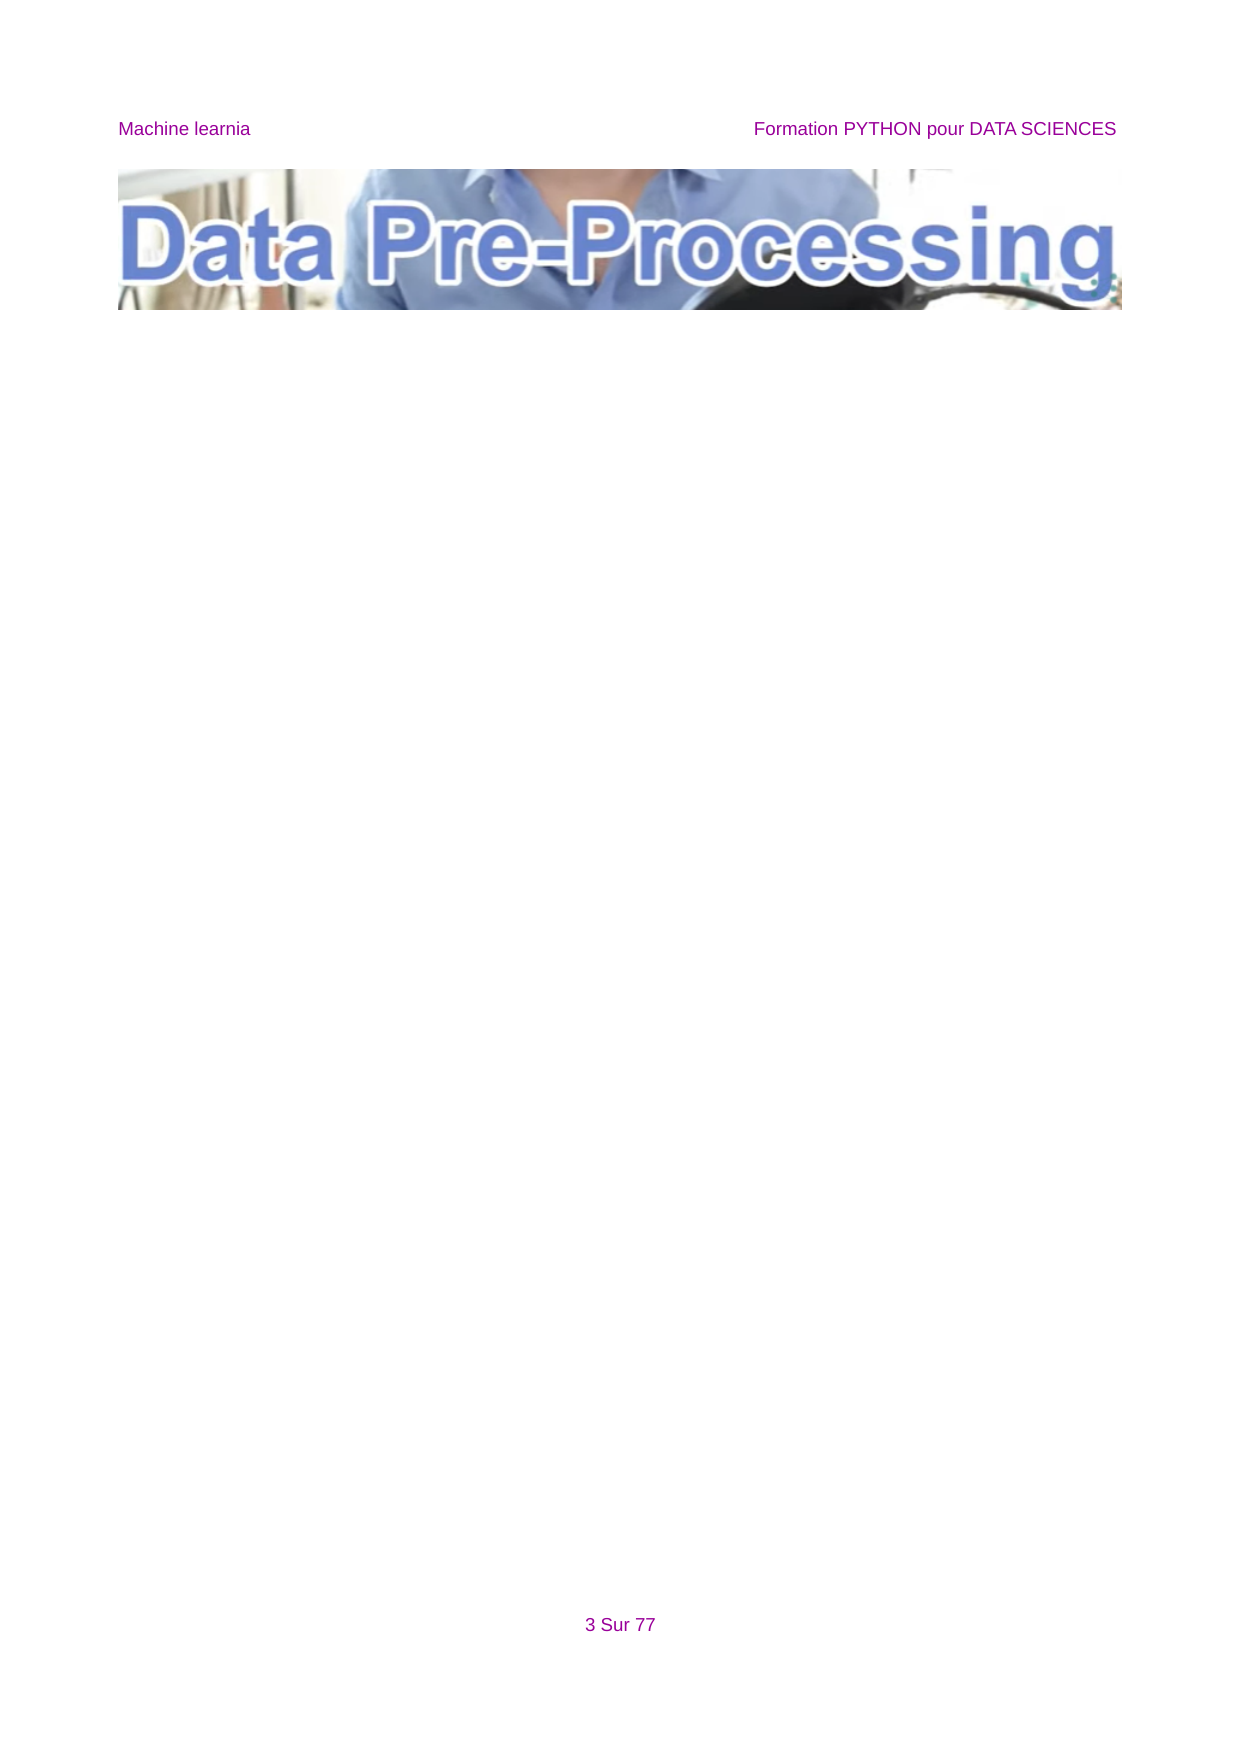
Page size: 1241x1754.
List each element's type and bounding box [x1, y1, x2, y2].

picture [118, 169, 1122, 310]
